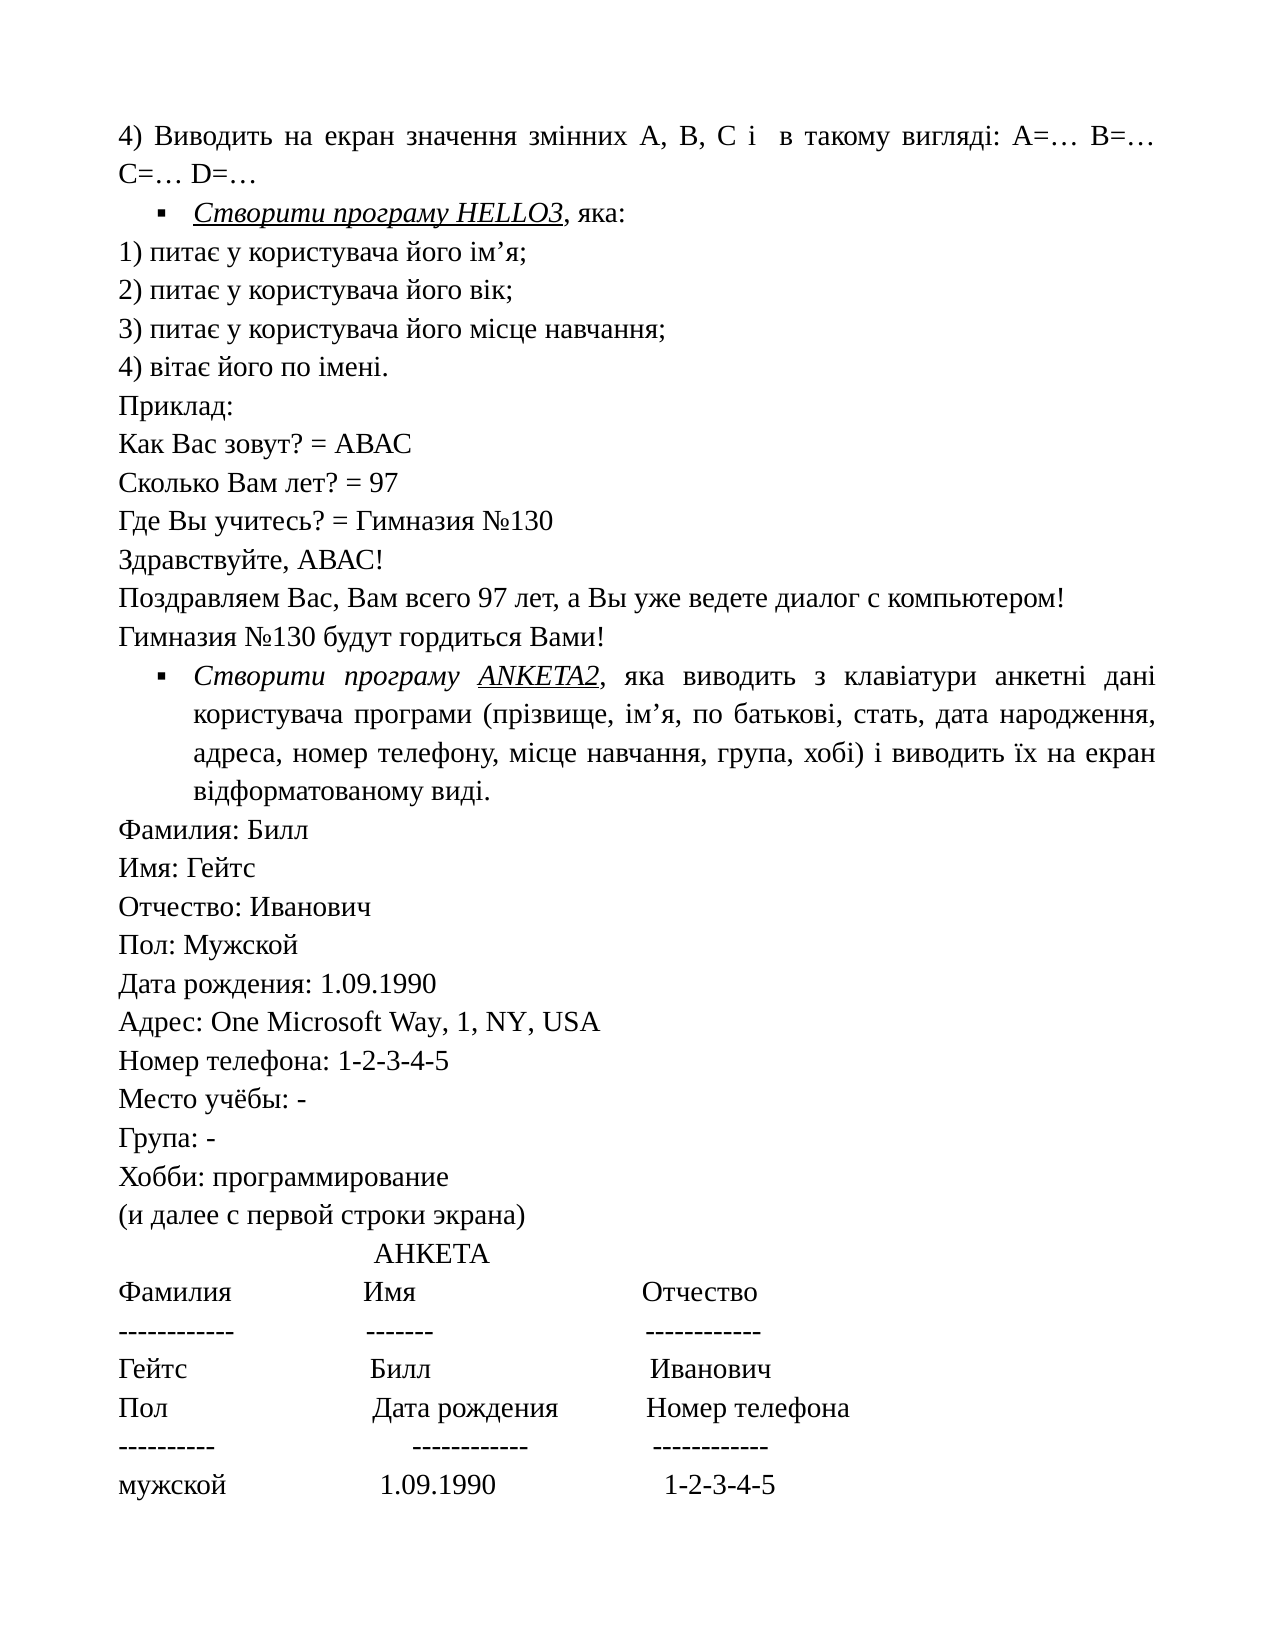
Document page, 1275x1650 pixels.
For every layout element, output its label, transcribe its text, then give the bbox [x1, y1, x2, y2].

text 1) питає у користувача його ім’я; [118, 234, 1157, 267]
text Фамилия: Билл [118, 812, 1157, 845]
text Где Вы учитесь? = Гимназия №130 [118, 503, 1157, 537]
text Пол Дата рождения Номер телефона [118, 1390, 1157, 1423]
text Отчество: Иванович [118, 889, 1157, 922]
text Здравствуйте, АВАС! [118, 542, 1157, 576]
text АНКЕТА [118, 1236, 1157, 1269]
text 2) питає у користувача його вік; [118, 272, 1157, 306]
text Дата рождения: 1.09.1990 [118, 966, 1157, 999]
text 4) вітає його по імені. [118, 349, 1157, 383]
text Гейтс Билл Иванович [118, 1351, 1157, 1385]
text Пол: Мужской [118, 927, 1157, 961]
list Створити програму ANKETA2, яка виводить з клавіатури анкетні дані користувача програми (прізвище, ім’я, по батькові, стать, дата народження, адреса, номер телефону, місце навчання, група, хобі) і виводить їх на екран відформатованому виді. [156, 658, 1157, 807]
text Гимназия №130 будут гордиться Вами! [118, 619, 1157, 653]
text мужской 1.09.1990 1-2-3-4-5 [118, 1467, 1157, 1501]
text Поздравляем Вас, Вам всего 97 лет, а Вы уже ведете диалог с компьютером! [118, 581, 1157, 614]
text Сколько Вам лет? = 97 [118, 465, 1157, 498]
list Створити програму HELLO3, яка: [156, 195, 1157, 229]
text Приклад: [118, 388, 1157, 421]
text Номер телефона: 1-2-3-4-5 [118, 1043, 1157, 1077]
text (и далее с первой строки экрана) [118, 1197, 1157, 1231]
text 4) Виводить на екран значення змінних А, В, С і в такому вигляді: А=… В=… С=… D=… [118, 118, 1157, 190]
text ------------ ------- ------------ [118, 1313, 1157, 1346]
text Фамилия Имя Отчество [118, 1274, 1157, 1308]
text ---------- ------------ ------------ [118, 1428, 1157, 1462]
text Место учёбы: - [118, 1082, 1157, 1115]
text Как Вас зовут? = АВАС [118, 426, 1157, 460]
text Група: - [118, 1120, 1157, 1154]
text Имя: Гейтс [118, 850, 1157, 884]
text Хобби: программирование [118, 1159, 1157, 1192]
text Адрес: One Microsoft Way, 1, NY, USA [118, 1004, 1157, 1038]
text 3) питає у користувача його місце навчання; [118, 311, 1157, 344]
